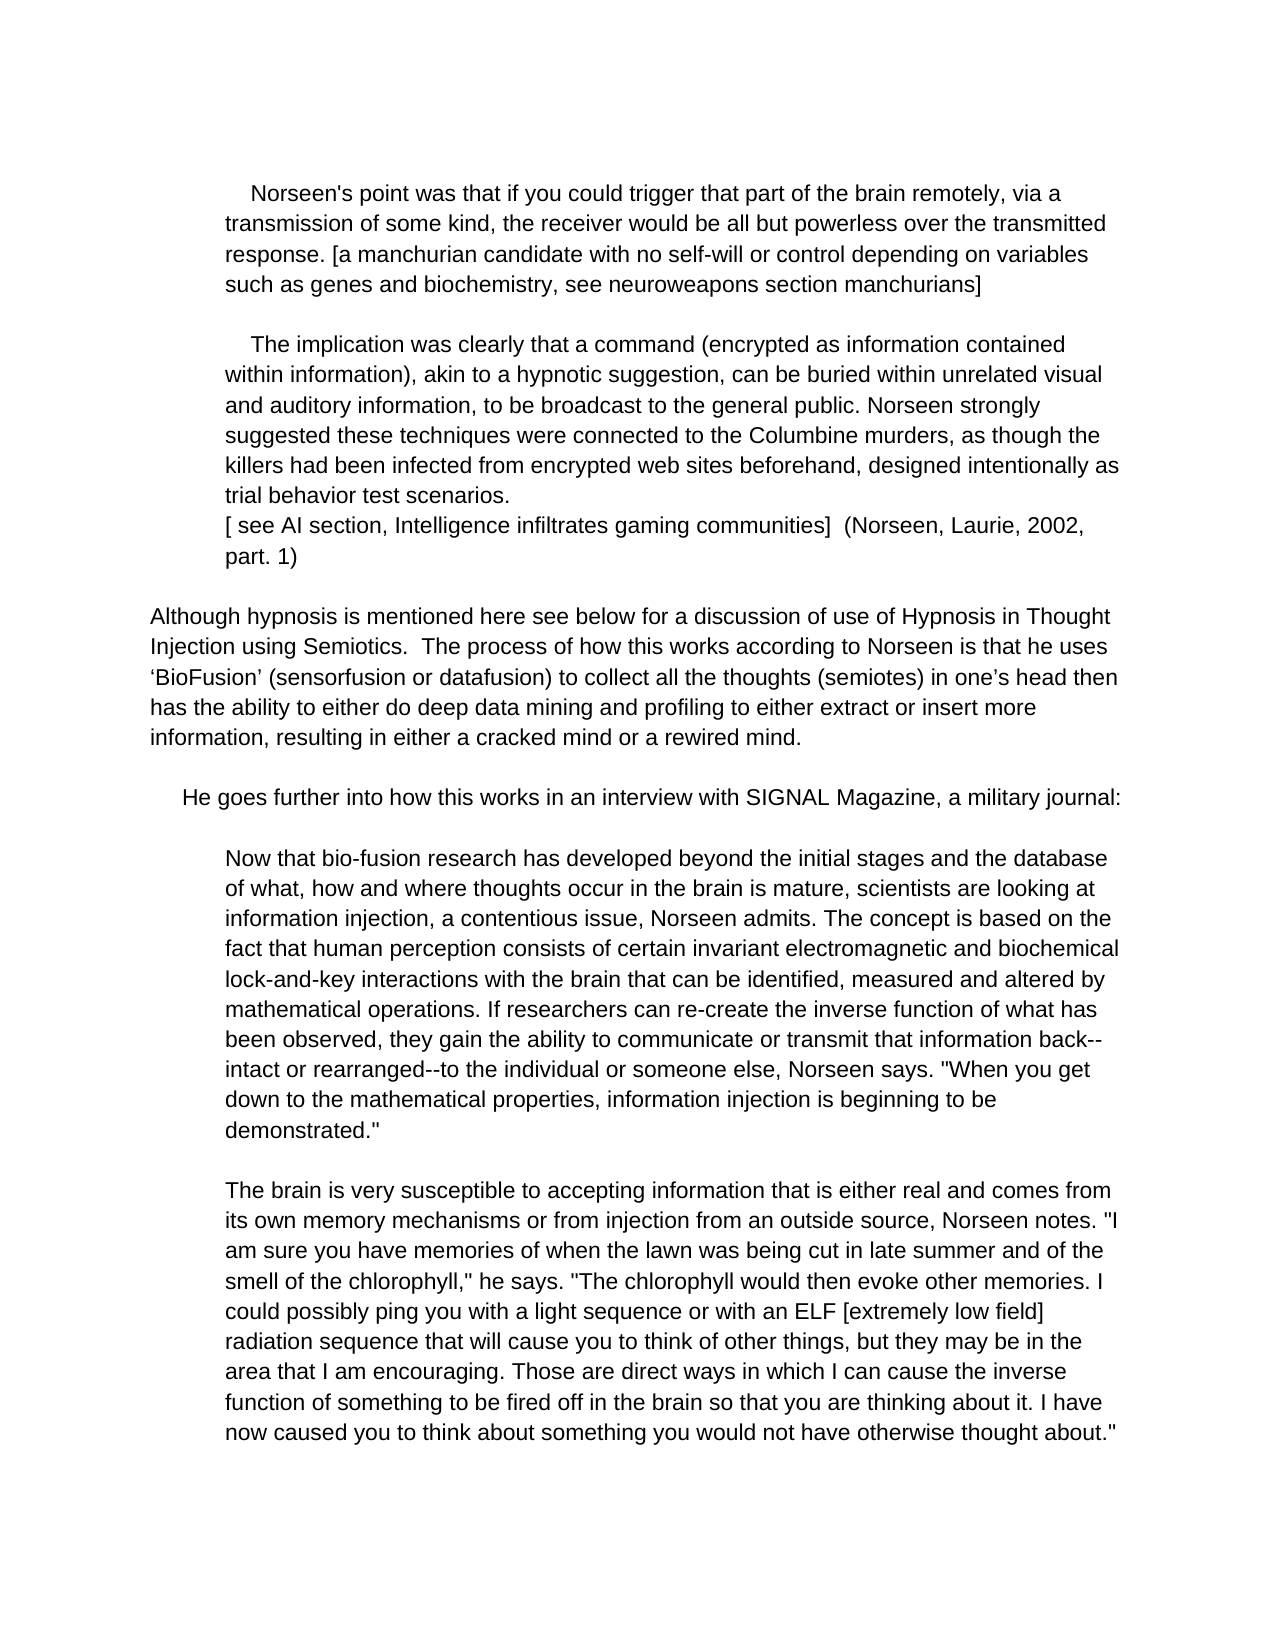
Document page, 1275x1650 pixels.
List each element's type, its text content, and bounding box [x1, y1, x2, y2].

text Although hypnosis is mentioned here see below for a discussion of use of Hypnosis in Thought Injection using Semiotics. The process of how this works according to Norseen is that he uses ‘BioFusion’ (sensorfusion or datafusion) to collect all the thoughts (semiotes) in one’s head then has the ability to either do deep data mining and profiling to either extract or insert more information, resulting in either a cracked mind or a rewired mind. [150, 603, 1125, 750]
text He goes further into how this works in an interview with SIGNAL Magazine, a military journal: [150, 784, 1125, 811]
text Now that bio-fusion research has developed beyond the initial stages and the database of what, how and where thoughts occur in the brain is mature, scientists are looking at information injection, a contentious issue, Norseen admits. The concept is based on the fact that human perception consists of certain invariant electromagnetic and biochemical lock-and-key interactions with the brain that can be identified, measured and altered by mathematical operations. If researchers can re-create the inverse function of what has been observed, they gain the ability to communicate or transmit that information back--intact or rearranged--to the individual or someone else, Norseen says. "When you get down to the mathematical properties, information injection is beginning to be demonstrated." The brain is very susceptible to accepting information that is either real and comes from its own memory mechanisms or from injection from an outside source, Norseen notes. "I am sure you have memories of when the lawn was being cut in late summer and of the smell of the chlorophyll," he says. "The chlorophyll would then evoke other memories. I could possibly ping you with a light sequence or with an ELF [extremely low field] radiation sequence that will cause you to think of other things, but they may be in the area that I am encouraging. Those are direct ways in which I can cause the inverse function of something to be fired off in the brain so that you are thinking about it. I have now caused you to think about something you would not have otherwise thought about." [225, 845, 1125, 1475]
text The implication was clearly that a command (encrypted as information contained within information), akin to a hypnotic suggestion, can be buried within unrelated visual and auditory information, to be broadcast to the general public. Norseen strongly suggested these techniques were connected to the Columbine murders, as though the killers had been infected from encrypted web sites beforehand, designed intentionally as trial behavior test scenarios. [ see AI section, Intelligence infiltrates gaming communities] (Norseen, Laurie, 2002, part. 1) [225, 301, 1125, 599]
text Norseen's point was that if you could trigger that part of the brain remotely, via a transmission of some kind, the receiver would be all but powerless over the transmitted response. [a manchurian candidate with no self-will or control depending on variables such as genes and biochemistry, see neuroweapons section manchurians] [225, 150, 1125, 297]
